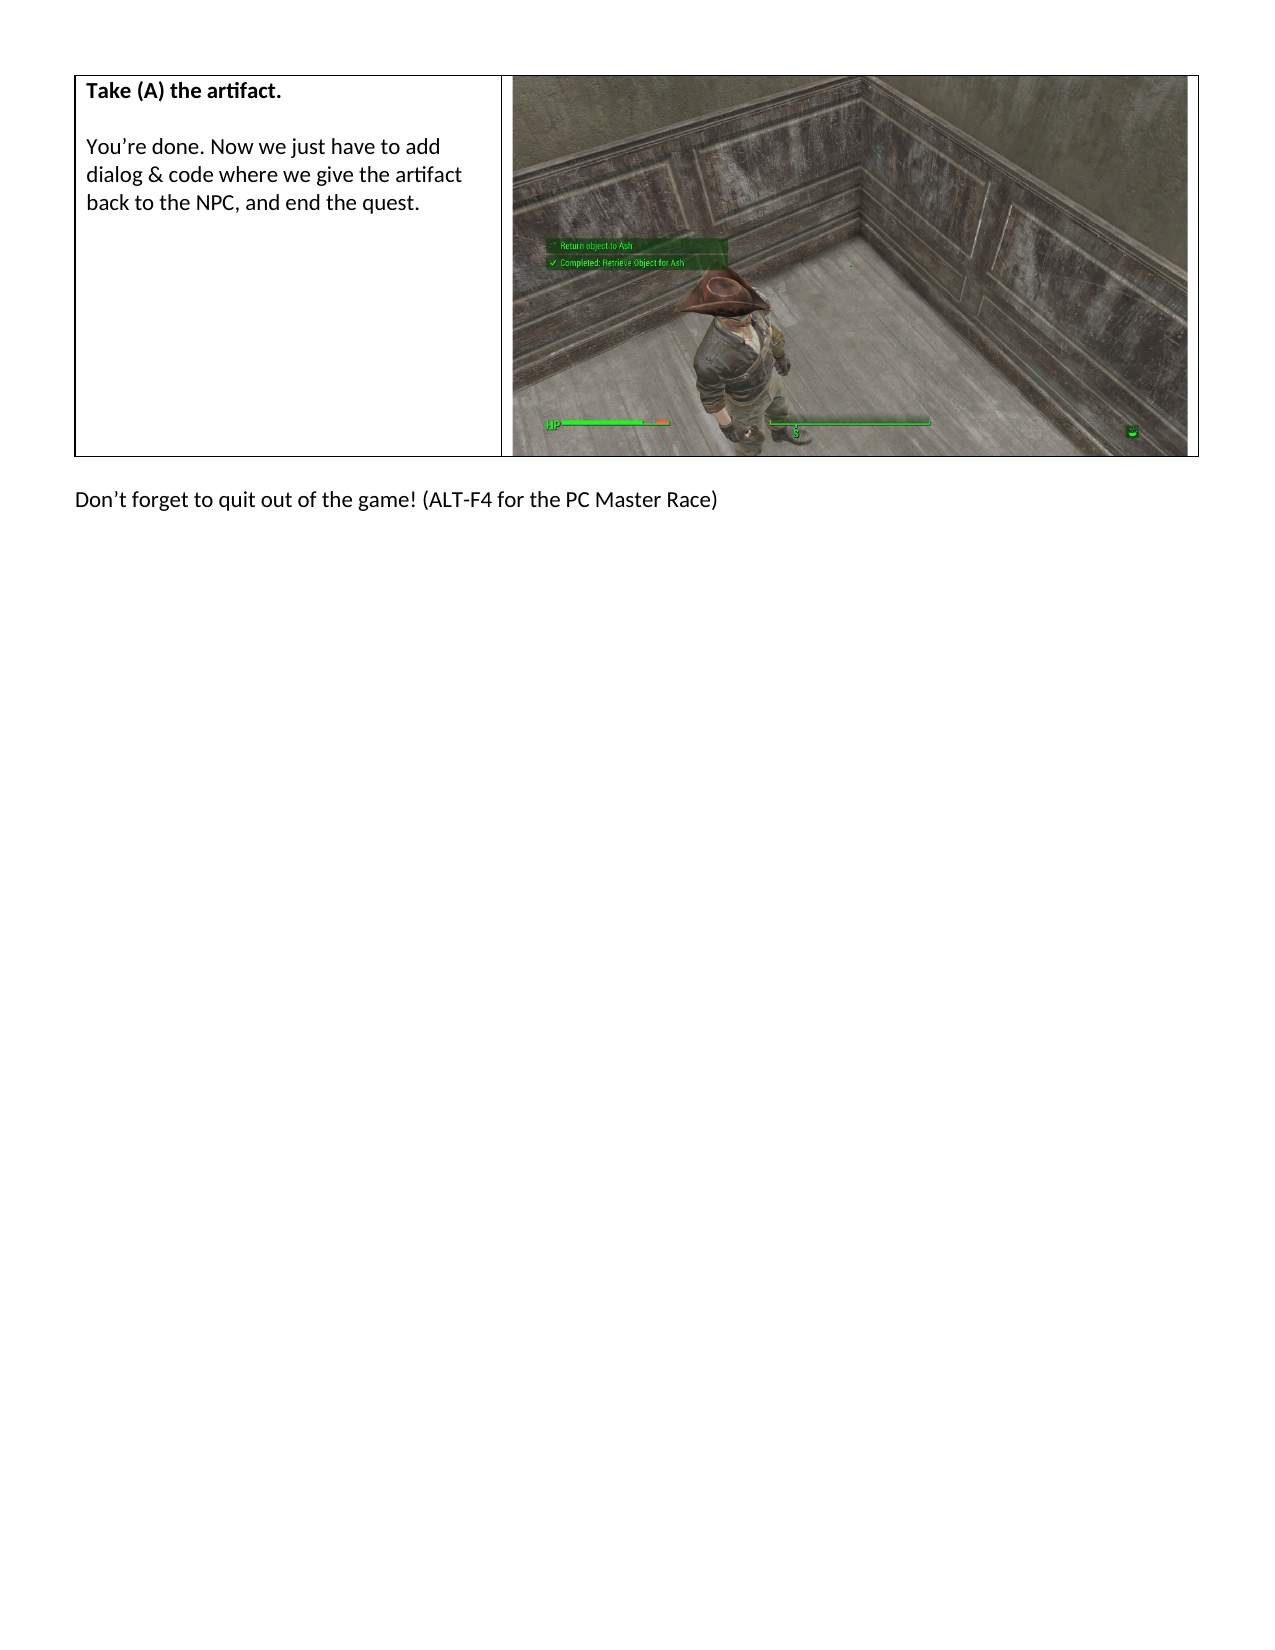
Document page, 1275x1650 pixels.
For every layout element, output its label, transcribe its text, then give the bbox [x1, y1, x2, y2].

table_cell [1188, 76, 1198, 456]
table_cell Take (A) the artifact. You’re done. Now we just have to add dialog & code where we give the artifact back to the NPC, and end the quest. [76, 76, 501, 456]
text Don’t forget to quit out of the game! (ALT-F4 for the PC Master Race) [75, 485, 1200, 513]
table_cell [502, 76, 512, 456]
